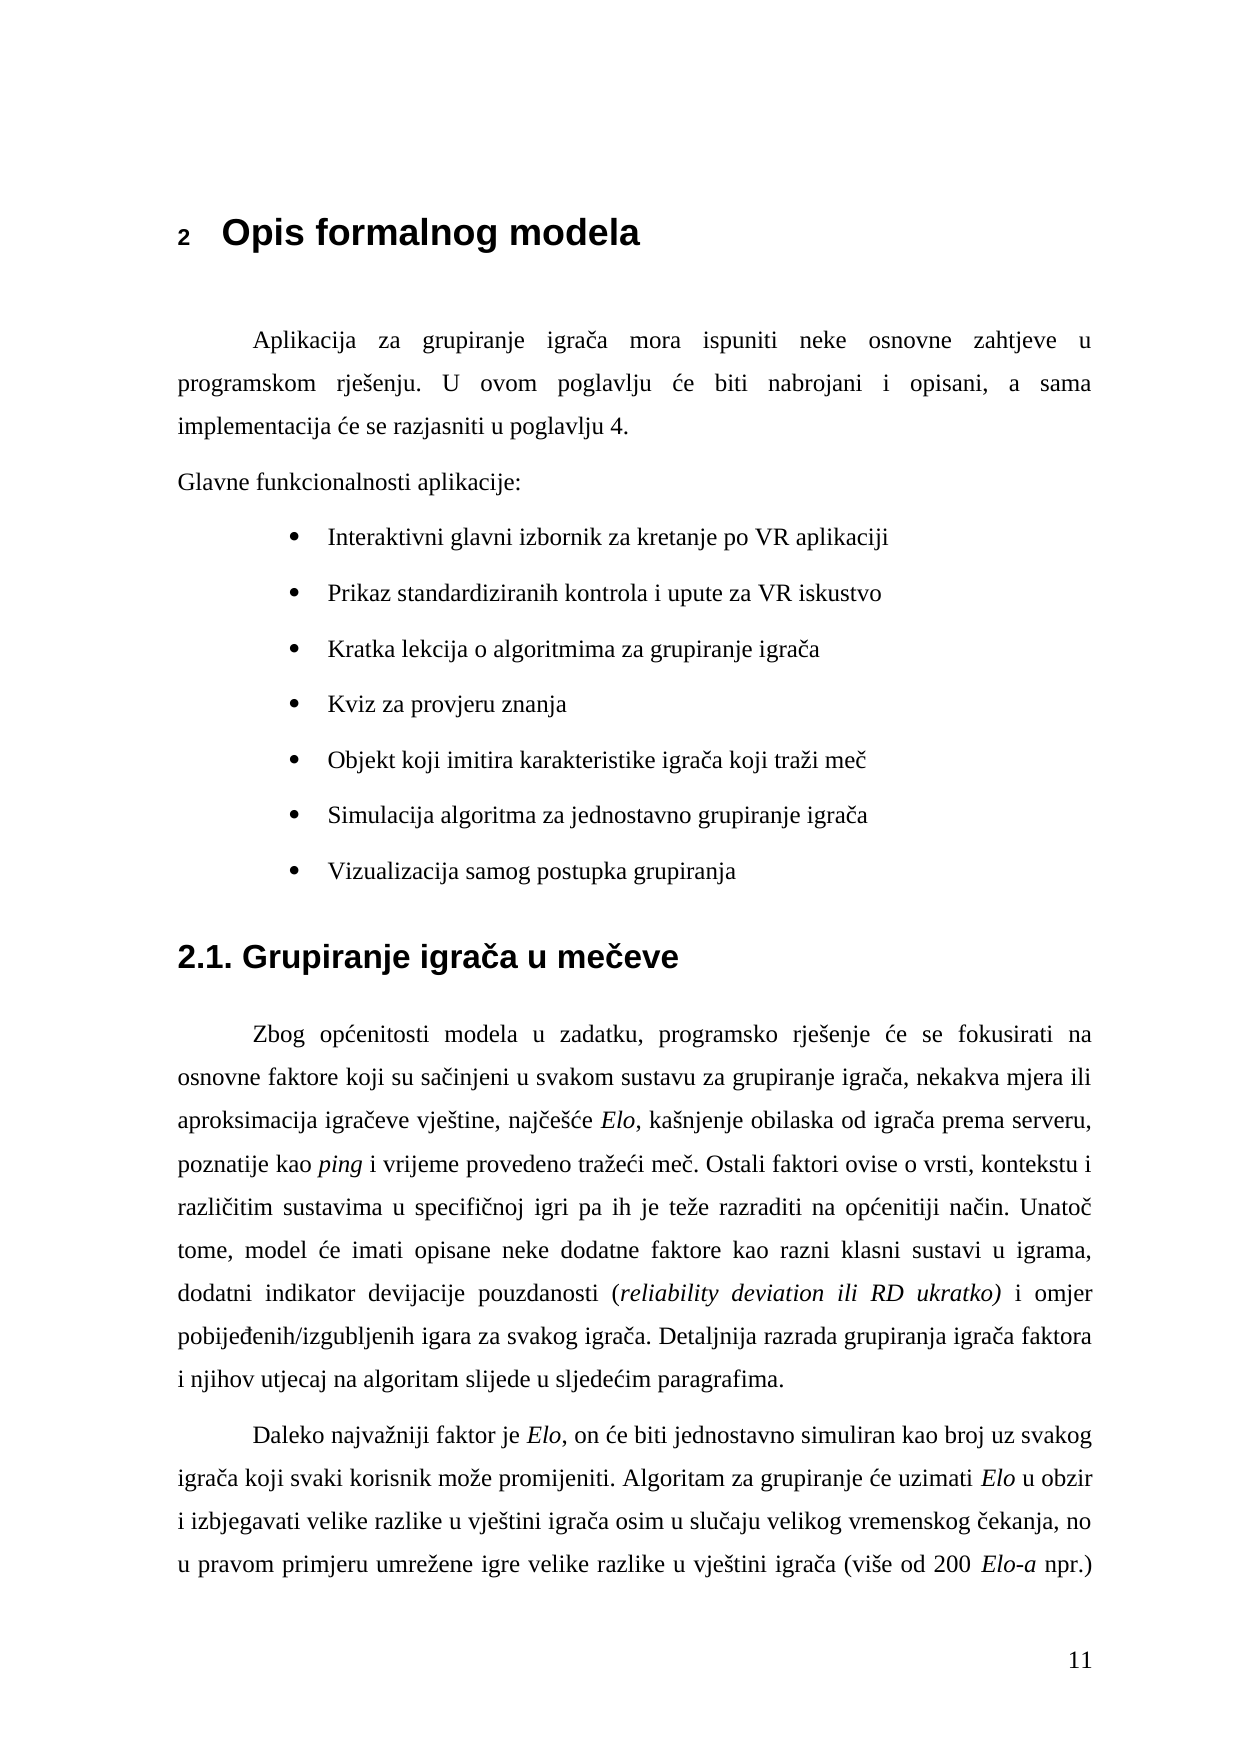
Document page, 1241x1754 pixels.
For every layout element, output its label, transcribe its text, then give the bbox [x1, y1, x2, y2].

text Glavne funkcionalnosti aplikacije: [177, 467, 1092, 496]
text Zbog općenitosti modela u zadatku, programsko rješenje će se fokusirati na osnovne faktore koji su sačinjeni u svakom sustavu za grupiranje igrača, nekakva mjera ili aproksimacija igračeve vještine, najčešće Elo, kašnjenje obilaska od igrača prema serveru, poznatije kao ping i vrijeme provedeno tražeći meč. Ostali faktori ovise o vrsti, kontekstu i različitim sustavima u specifičnoj igri pa ih je teže razraditi na općenitiji način. Unatoč tome, model će imati opisane neke dodatne faktore kao razni klasni sustavi u igrama, dodatni indikator devijacije pouzdanosti (reliability deviation ili RD ukratko) i omjer pobijeđenih/izgubljenih igara za svakog igrača. Detaljnija razrada grupiranja igrača faktora i njihov utjecaj na algoritam slijede u sljedećim paragrafima. [177, 1019, 1092, 1393]
list Vizualizacija samog postupka grupiranja [290, 856, 1092, 885]
text Aplikacija za grupiranje igrača mora ispuniti neke osnovne zahtjeve u programskom rješenju. U ovom poglavlju će biti nabrojani i opisani, a sama implementacija će se razjasniti u poglavlju 4. [177, 325, 1092, 440]
subtitle Opis formalnog modela [177, 210, 1092, 253]
list Kviz za provjeru znanja [290, 689, 1092, 718]
list Prikaz standardiziranih kontrola i upute za VR iskustvo [290, 578, 1092, 607]
subtitle 2.1. Grupiranje igrača u mečeve [177, 937, 1092, 975]
list Kratka lekcija o algoritmima za grupiranje igrača [290, 634, 1092, 662]
list Simulacija algoritma za jednostavno grupiranje igrača [290, 801, 1092, 829]
list Interaktivni glavni izbornik za kretanje po VR aplikaciji [290, 522, 1092, 551]
text Daleko najvažniji faktor je Elo, on će biti jednostavno simuliran kao broj uz svakog igrača koji svaki korisnik može promijeniti. Algoritam za grupiranje će uzimati Elo u obzir i izbjegavati velike razlike u vještini igrača osim u slučaju velikog vremenskog čekanja, no u pravom primjeru umrežene igre velike razlike u vještini igrača (više od 200 Elo-a npr.) [177, 1420, 1092, 1578]
list Objekt koji imitira karakteristike igrača koji traži meč [290, 745, 1092, 774]
